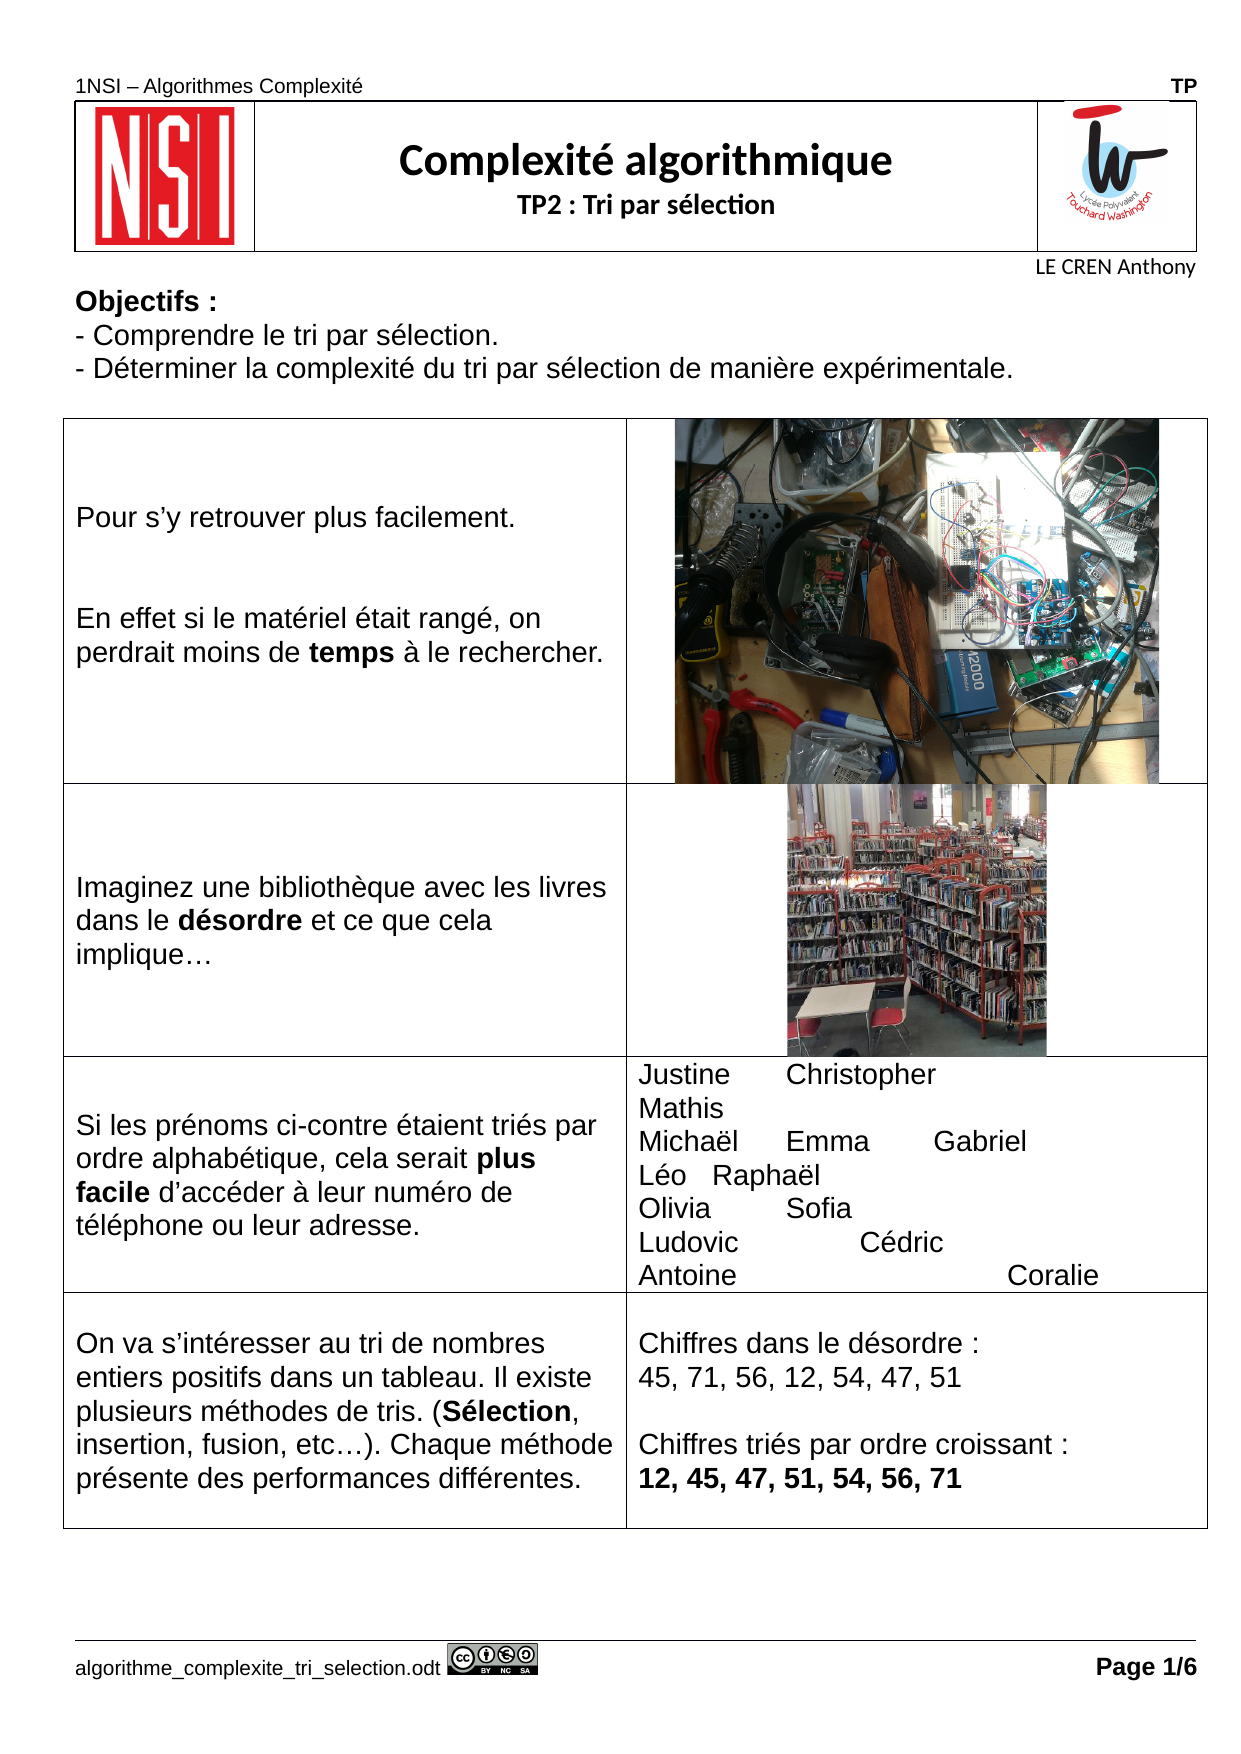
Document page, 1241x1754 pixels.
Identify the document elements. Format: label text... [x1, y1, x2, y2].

table_cell [1047, 784, 1207, 1056]
text LE CREN Anthony [75, 252, 1196, 280]
table_header Complexité algorithmique TP2 : Tri par sélection [255, 102, 1037, 251]
table_cell Justine Christopher Mathis Michaël Emma Gabriel Léo Raphaël Olivia Sofia Ludovic Cédric Antoine Coralie [627, 1057, 1207, 1292]
table_header [1160, 419, 1207, 783]
table_cell [627, 784, 787, 1056]
text Objectifs : [75, 284, 1196, 317]
picture [1064, 101, 1170, 223]
table_header [1038, 102, 1196, 251]
text - Comprendre le tri par sélection. [75, 317, 1196, 351]
table_cell Si les prénoms ci-contre étaient triés par ordre alphabétique, cela serait plus facile d’accéder à leur numéro de téléphone ou leur adresse. [64, 1057, 626, 1292]
text - Déterminer la complexité du tri par sélection de manière expérimentale. [75, 351, 1196, 384]
table_header [76, 102, 254, 251]
table_header Pour s’y retrouver plus facilement. En effet si le matériel était rangé, on perdrait moins de temps à le rechercher. [64, 419, 626, 783]
picture [447, 1643, 538, 1675]
table_header [627, 419, 674, 783]
table_cell Chiffres dans le désordre : 45, 71, 56, 12, 54, 47, 51 Chiffres triés par ordre croissant : 12, 45, 47, 51, 54, 56, 71 [627, 1293, 1207, 1528]
table_cell On va s’intéresser au tri de nombres entiers positifs dans un tableau. Il existe plusieurs méthodes de tris. (Sélection, insertion, fusion, etc…). Chaque méthode présente des performances différentes. [64, 1293, 626, 1528]
table_cell Imaginez une bibliothèque avec les livres dans le désordre et ce que cela implique… [64, 784, 626, 1056]
